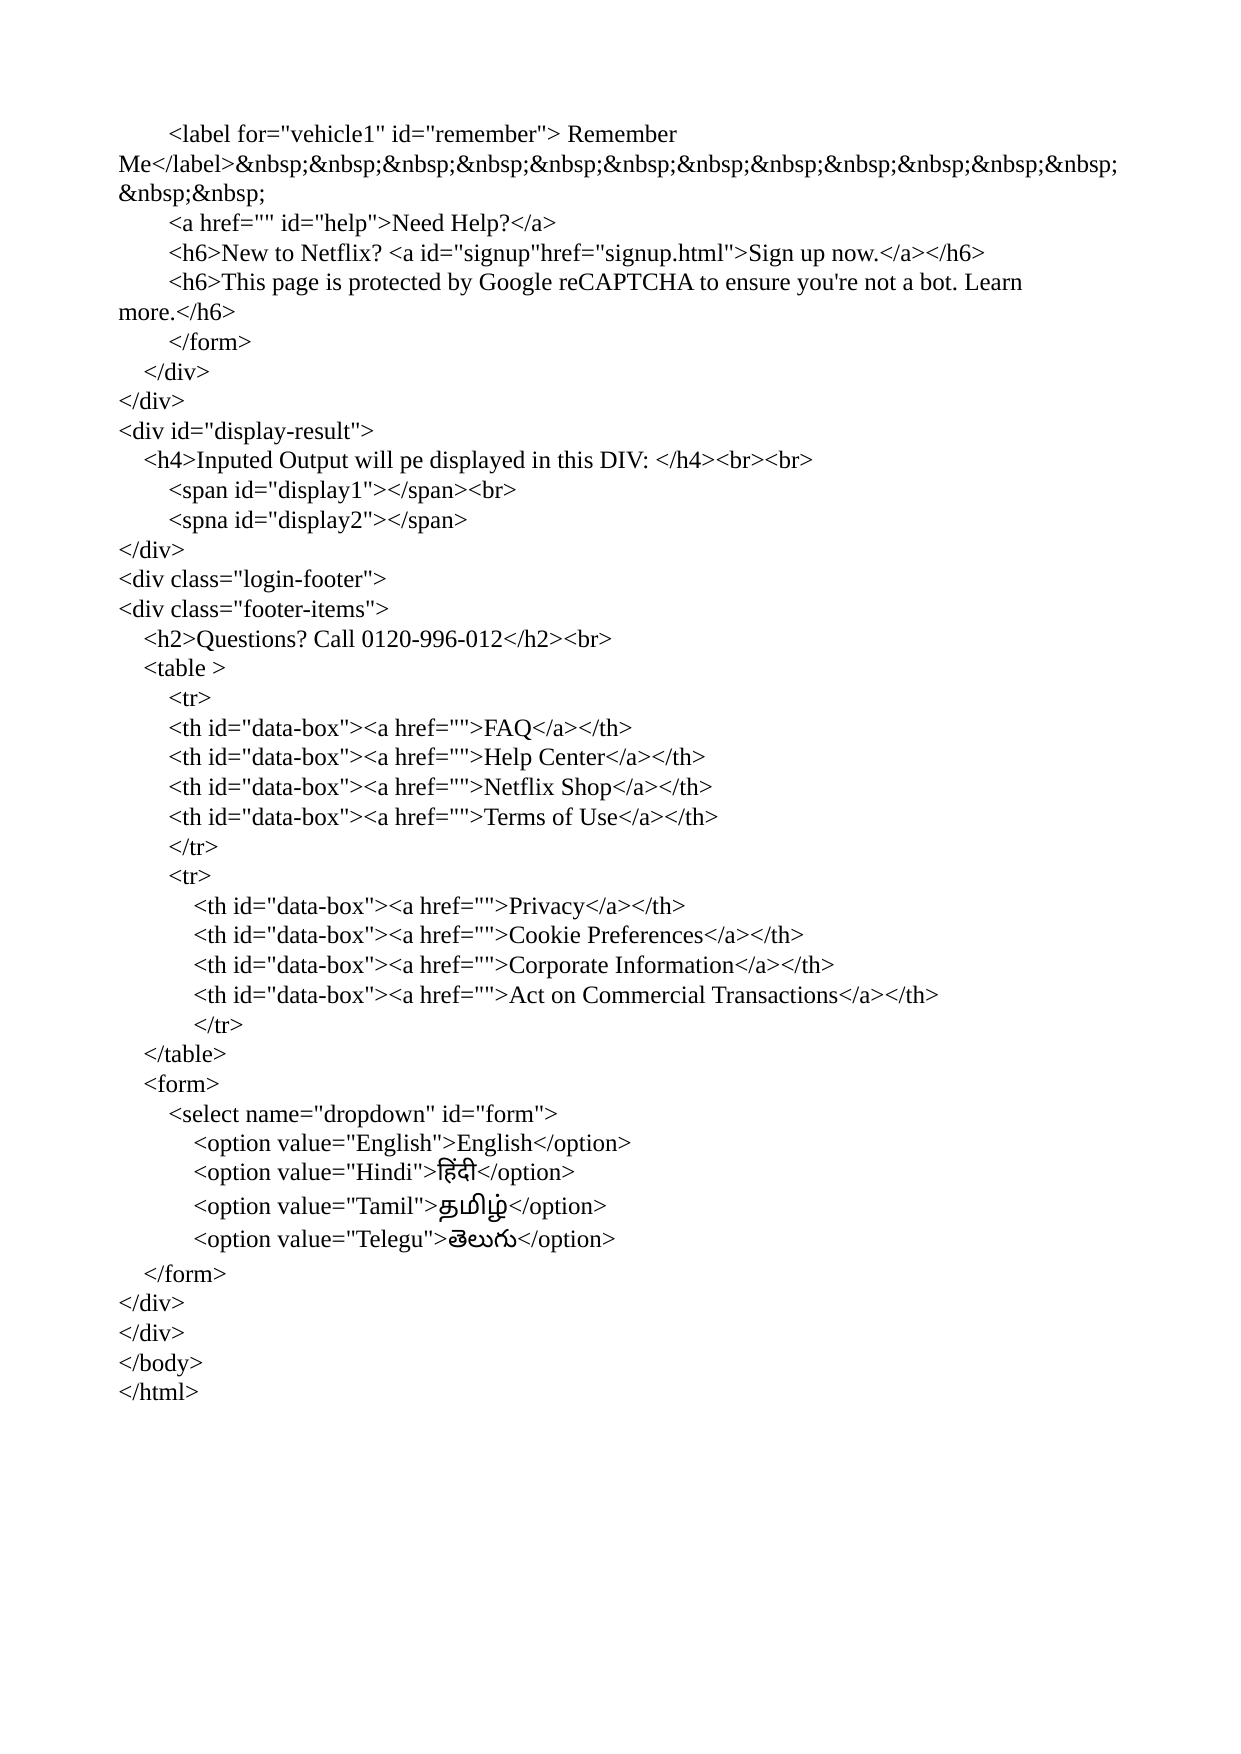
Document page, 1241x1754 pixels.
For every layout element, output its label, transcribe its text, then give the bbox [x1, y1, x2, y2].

text <h6>New to Netflix? <a id="signup"href="signup.html">Sign up now.</a></h6> [118, 237, 1122, 267]
text <option value="Hindi">हिंदी</option> [118, 1157, 1122, 1191]
text <label for="vehicle1" id="remember"> Remember Me</label>&nbsp;&nbsp;&nbsp;&nbsp;&nbsp;&nbsp;&nbsp;&nbsp;&nbsp;&nbsp;&nbsp;&nbsp;&nbsp;&nbsp; [118, 118, 1122, 207]
text <div class="login-footer"> [118, 563, 1122, 593]
text </html> [118, 1377, 1122, 1406]
text <th id="data-box"><a href="">Corporate Information</a></th> [118, 949, 1122, 979]
text </div> [118, 534, 1122, 563]
text </form> [118, 326, 1122, 356]
text <th id="data-box"><a href="">Privacy</a></th> [118, 890, 1122, 920]
text <div id="display-result"> [118, 415, 1122, 445]
text </div> [118, 385, 1122, 415]
text <th id="data-box"><a href="">Terms of Use</a></th> [118, 801, 1122, 831]
text </tr> [118, 1009, 1122, 1038]
text </div> [118, 1317, 1122, 1347]
text <option value="Telegu">తెలుగు</option> [118, 1224, 1122, 1258]
text <th id="data-box"><a href="">Cookie Preferences</a></th> [118, 920, 1122, 949]
text </div> [118, 1287, 1122, 1317]
text <th id="data-box"><a href="">Act on Commercial Transactions</a></th> [118, 979, 1122, 1009]
text </tr> [118, 831, 1122, 860]
text </form> [118, 1258, 1122, 1287]
text <h2>Questions? Call 0120-996-012</h2><br> [118, 623, 1122, 652]
text </body> [118, 1347, 1122, 1377]
text <span id="display1"></span><br> [118, 474, 1122, 504]
text </table> [118, 1038, 1122, 1068]
text </div> [118, 356, 1122, 385]
text <spna id="display2"></span> [118, 504, 1122, 534]
text <h6>This page is protected by Google reCAPTCHA to ensure you're not a bot. Learn more.</h6> [118, 267, 1122, 326]
text <h4>Inputed Output will pe displayed in this DIV: </h4><br><br> [118, 445, 1122, 474]
text <a href="" id="help">Need Help?</a> [118, 207, 1122, 237]
text <form> [118, 1068, 1122, 1098]
text <table > [118, 652, 1122, 682]
text <th id="data-box"><a href="">Help Center</a></th> [118, 742, 1122, 771]
text <th id="data-box"><a href="">FAQ</a></th> [118, 712, 1122, 742]
text <div class="footer-items"> [118, 593, 1122, 623]
text <tr> [118, 860, 1122, 890]
text <tr> [118, 682, 1122, 712]
text <th id="data-box"><a href="">Netflix Shop</a></th> [118, 771, 1122, 801]
text <option value="Tamil">தமிழ்</option> [118, 1191, 1122, 1224]
text <option value="English">English</option> [118, 1127, 1122, 1157]
text <select name="dropdown" id="form"> [118, 1098, 1122, 1127]
